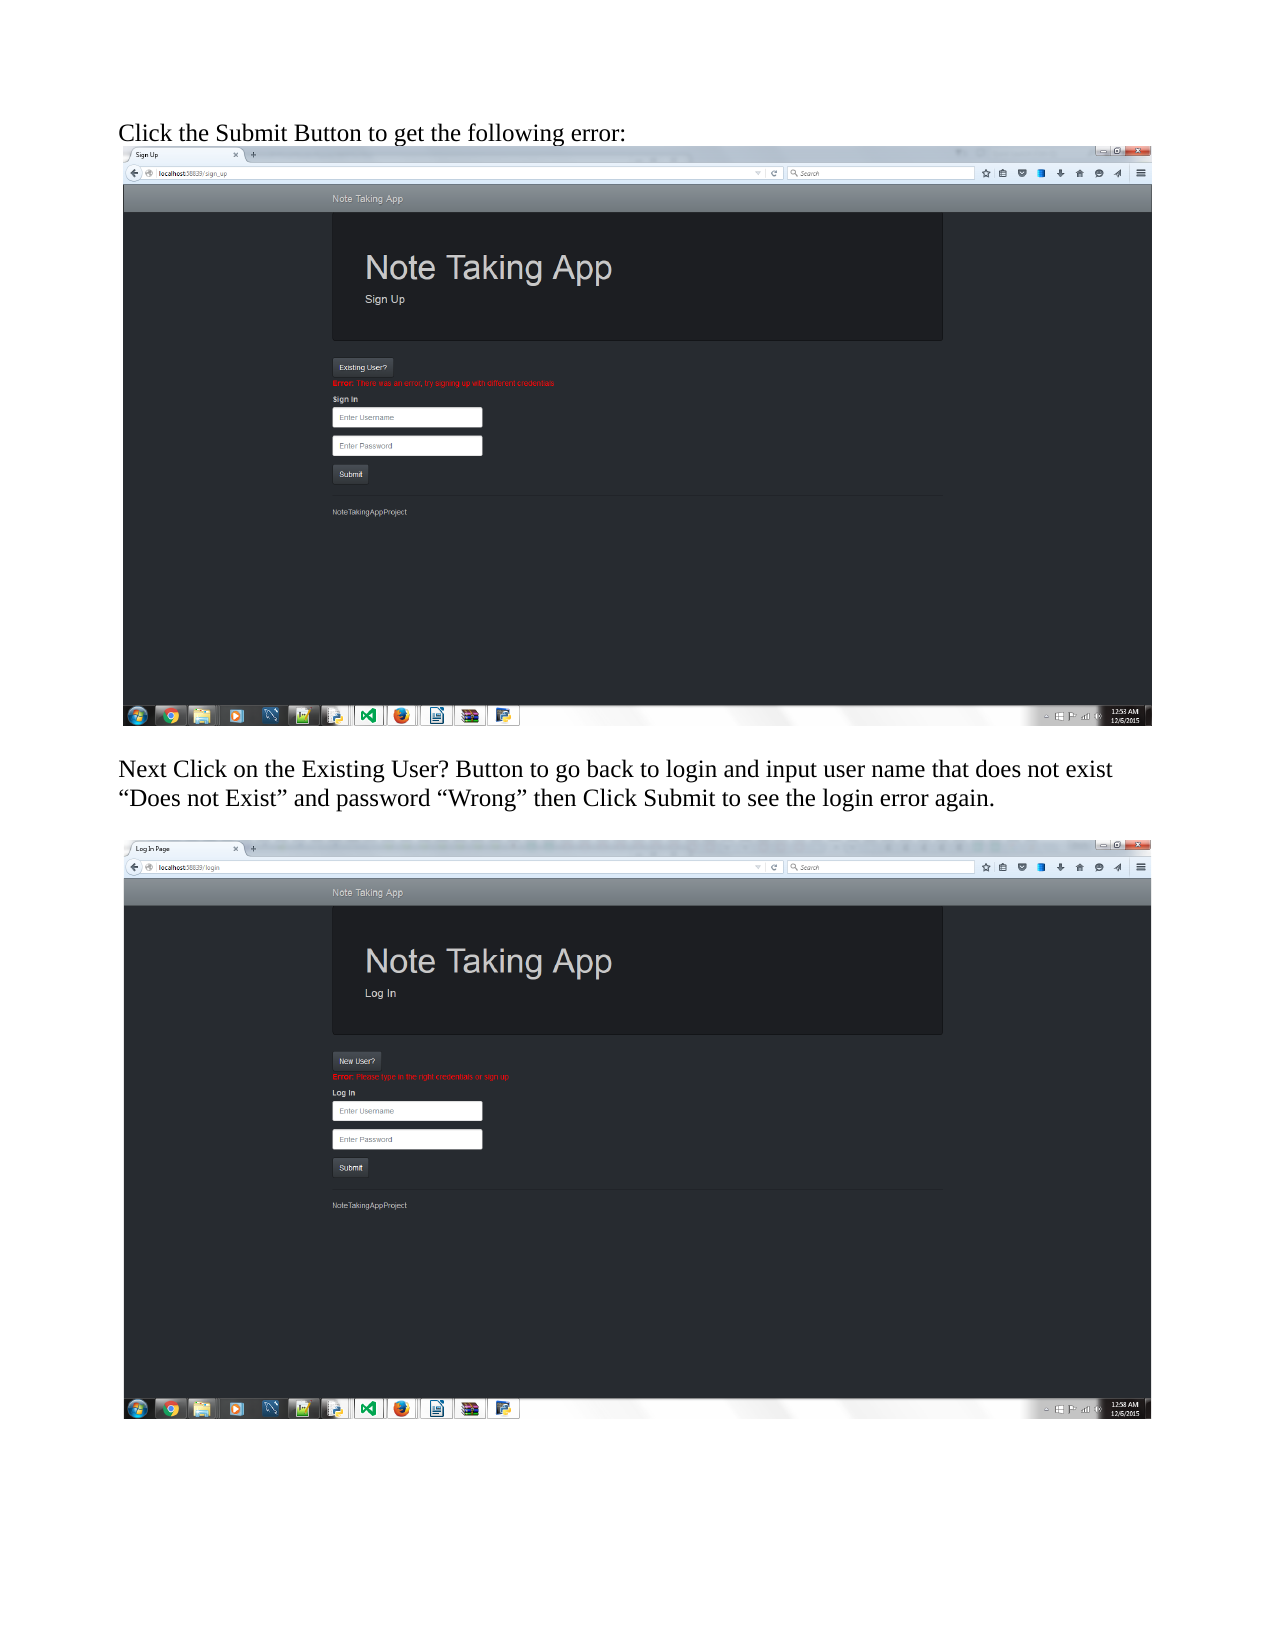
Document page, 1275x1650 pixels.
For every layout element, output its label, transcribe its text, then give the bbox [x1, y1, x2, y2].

text Next Click on the Existing User? Button to go back to login and input user name that does not exist “Does not Exist” and password “Wrong” then Click Submit to see the login error again. [118, 754, 1157, 812]
picture [123, 146, 1152, 726]
picture [123, 840, 1152, 1419]
text Click the Submit Button to get the following error: [118, 118, 1157, 147]
